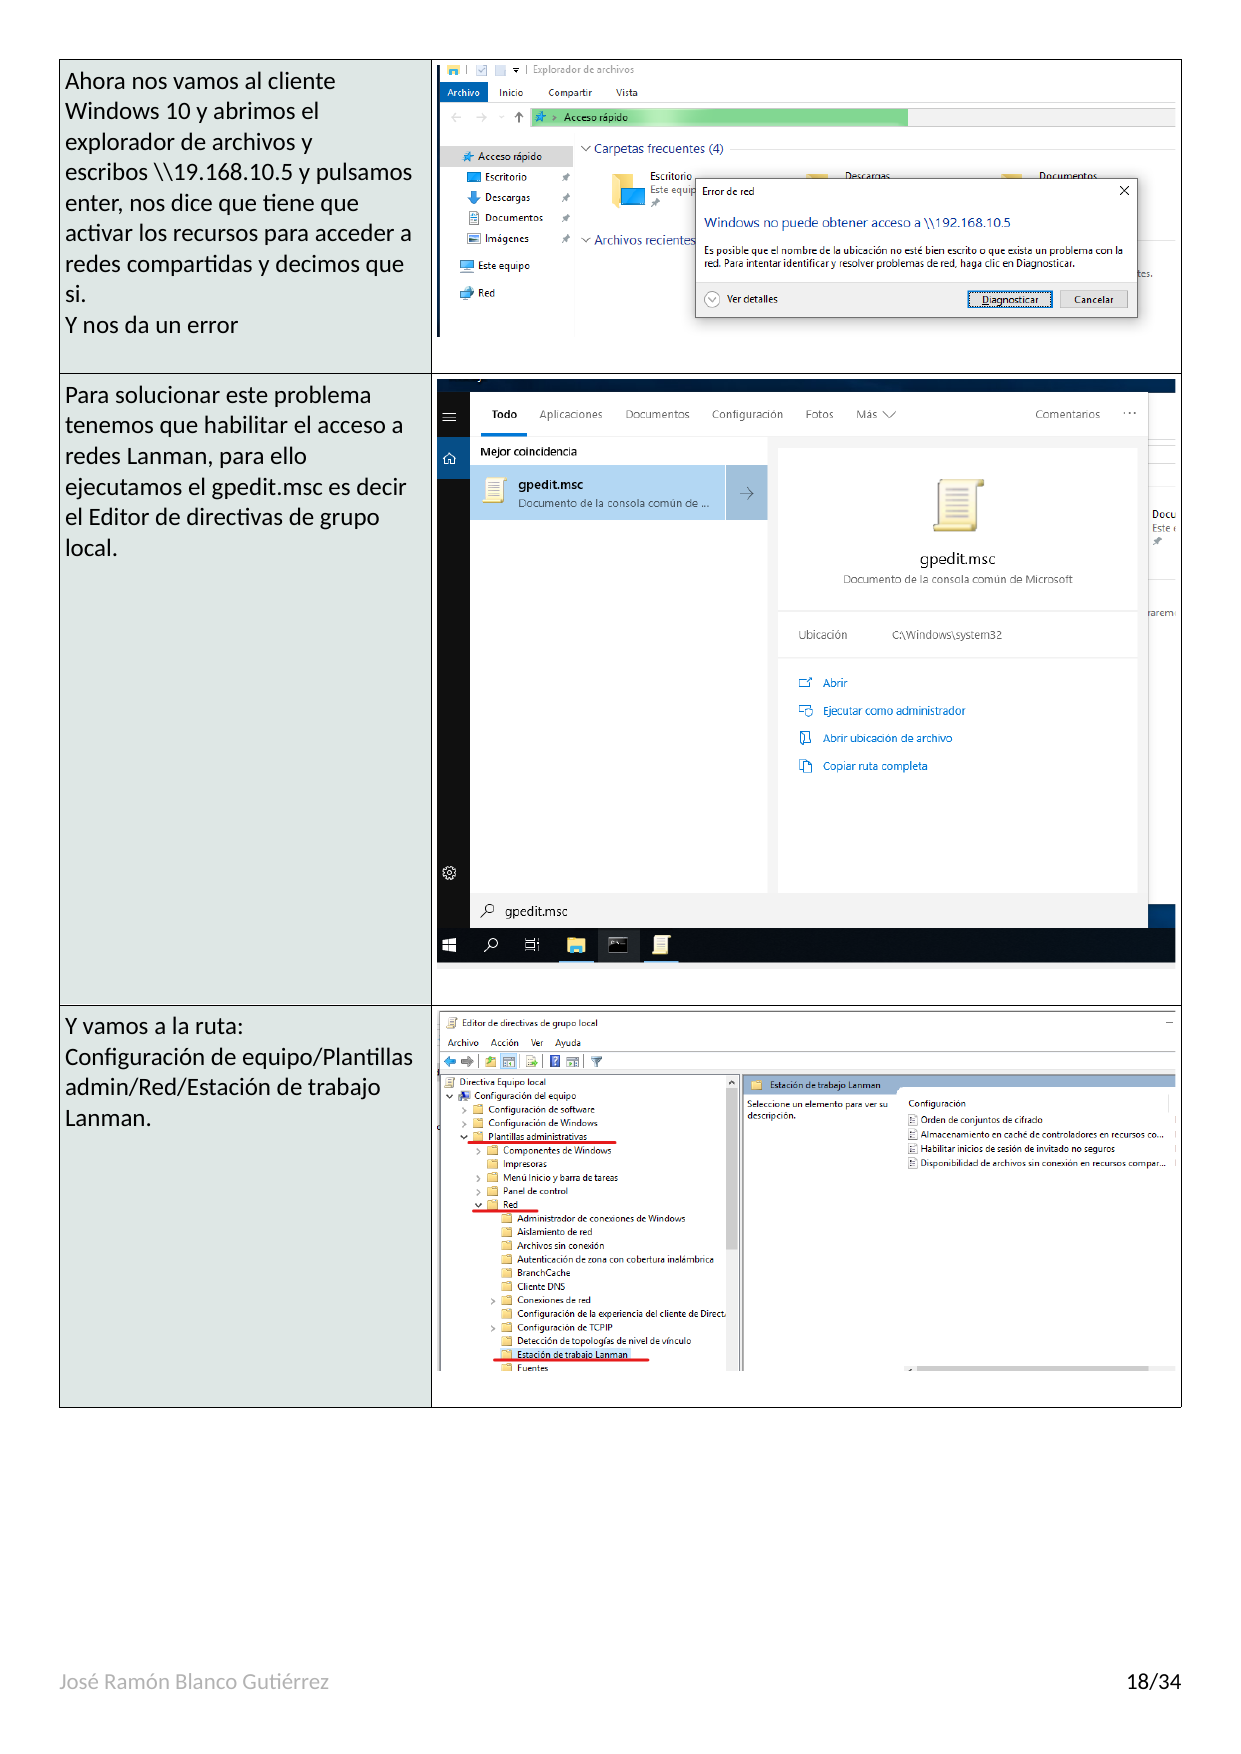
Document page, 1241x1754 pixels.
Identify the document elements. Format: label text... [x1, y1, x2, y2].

table_cell Ahora nos vamos al cliente Windows 10 y abrimos el explorador de archivos y escribos \\19.168.10.5 y pulsamos enter, nos dice que tiene que activar los recursos para acceder a redes compartidas y decimos que si. Y nos da un error [60, 60, 431, 373]
table_cell [432, 1006, 1181, 1407]
picture [437, 1010, 1176, 1371]
picture [437, 379, 1176, 969]
table_cell Para solucionar este problema tenemos que habilitar el acceso a redes Lanman, para ello ejecutamos el gpedit.msc es decir el Editor de directivas de grupo local. [60, 374, 431, 1004]
table_cell [432, 374, 1181, 1004]
picture [437, 65, 1176, 337]
table_cell Y vamos a la ruta: Configuración de equipo/Plantillas admin/Red/Estación de trabajo Lanman. [60, 1006, 431, 1407]
table_cell [432, 60, 1181, 373]
